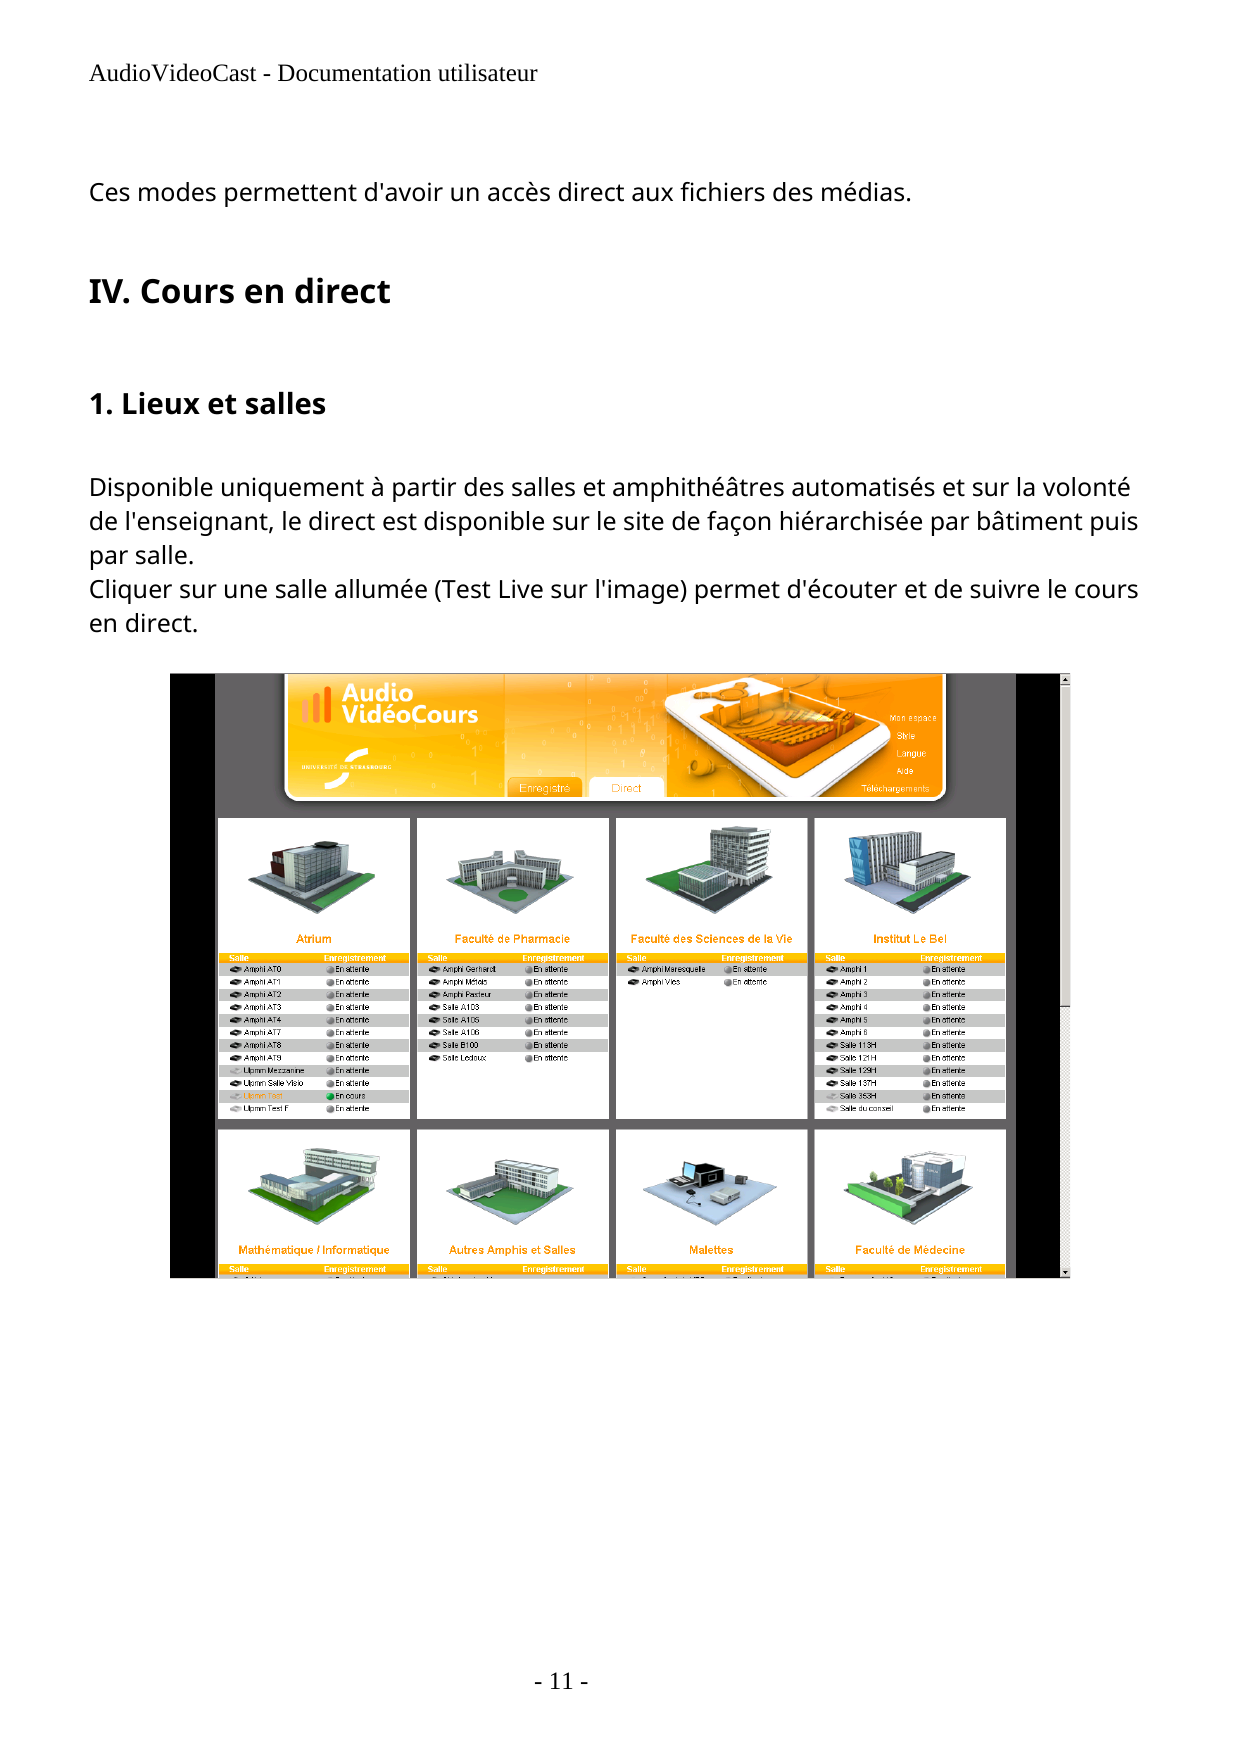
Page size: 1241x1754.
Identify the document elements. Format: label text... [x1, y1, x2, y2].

text Cliquer sur une salle allumée (Test Live sur l'image) permet d'écouter et de suivre le cours en direct. [88, 571, 1152, 639]
text Ces modes permettent d'avoir un accès direct aux fichiers des médias. [88, 175, 1152, 209]
subtitle IV. Cours en direct [88, 268, 1152, 313]
subtitle 1. Lieux et salles [88, 383, 1152, 423]
picture [170, 673, 1071, 1279]
text Disponible uniquement à partir des salles et amphithéâtres automatisés et sur la volonté de l'enseignant, le direct est disponible sur le site de façon hiérarchisée par bâtiment puis par salle. [88, 469, 1152, 571]
